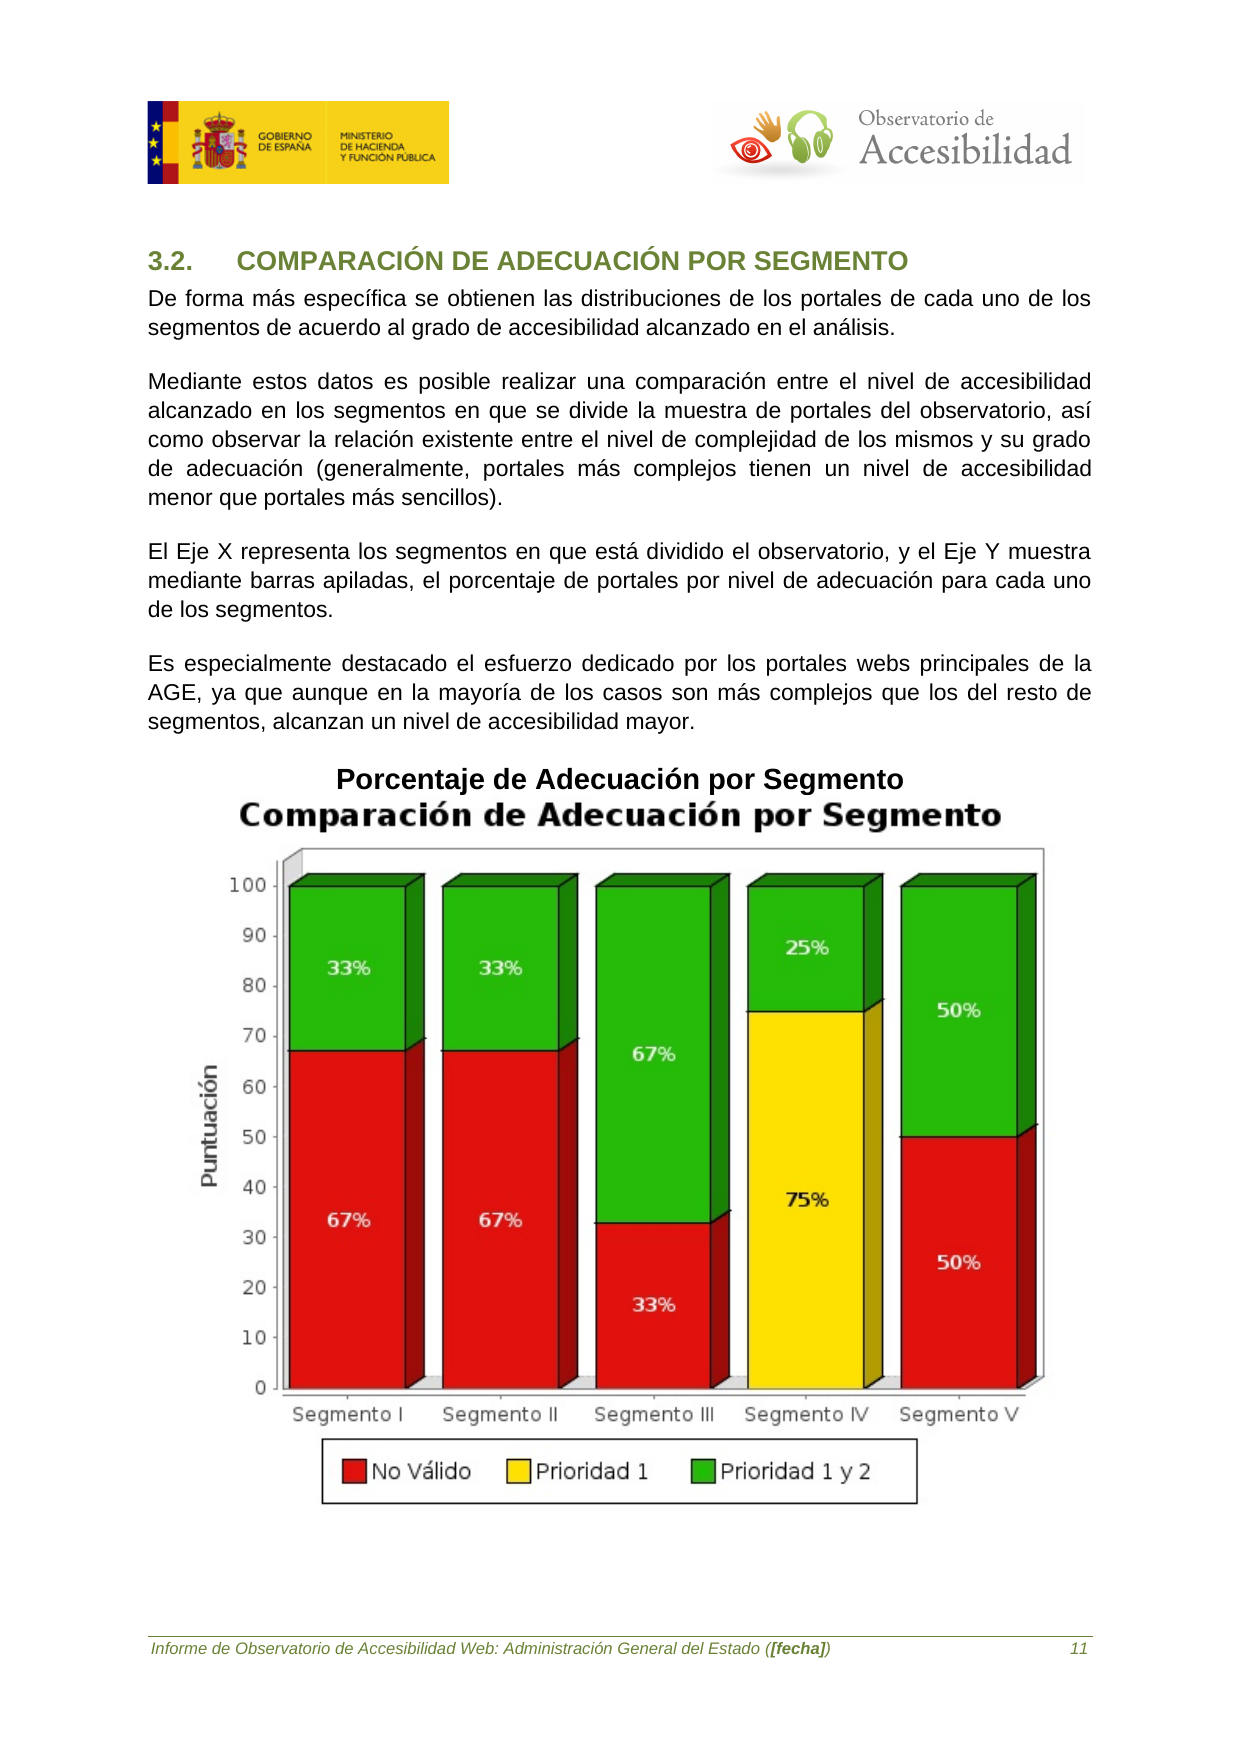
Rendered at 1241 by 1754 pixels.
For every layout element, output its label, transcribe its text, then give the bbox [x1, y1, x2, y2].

picture [147, 101, 450, 184]
text Porcentaje de Adecuación por Segmento [148, 762, 1092, 795]
text El Eje X representa los segmentos en que está dividido el observatorio, y el Eje Y muestra mediante barras apiladas, el porcentaje de portales por nivel de adecuación para cada uno de los segmentos. [148, 538, 1092, 622]
text Es especialmente destacado el esfuerzo dedicado por los portales webs principales de la AGE, ya que aunque en la mayoría de los casos son más complejos que los del resto de segmentos, alcanzan un nivel de accesibilidad mayor. [148, 650, 1092, 734]
text De forma más específica se obtienen las distribuciones de los portales de cada uno de los segmentos de acuerdo al grado de accesibilidad alcanzado en el análisis. [148, 285, 1092, 341]
picture [710, 101, 1086, 184]
subtitle Comparación de adecuación por segmento [148, 245, 1092, 276]
picture [178, 795, 1062, 1506]
text Mediante estos datos es posible realizar una comparación entre el nivel de accesibilidad alcanzado en los segmentos en que se divide la muestra de portales del observatorio, así como observar la relación existente entre el nivel de complejidad de los mismos y su grado de adecuación (generalmente, portales más complejos tienen un nivel de accesibilidad menor que portales más sencillos). [148, 368, 1092, 510]
